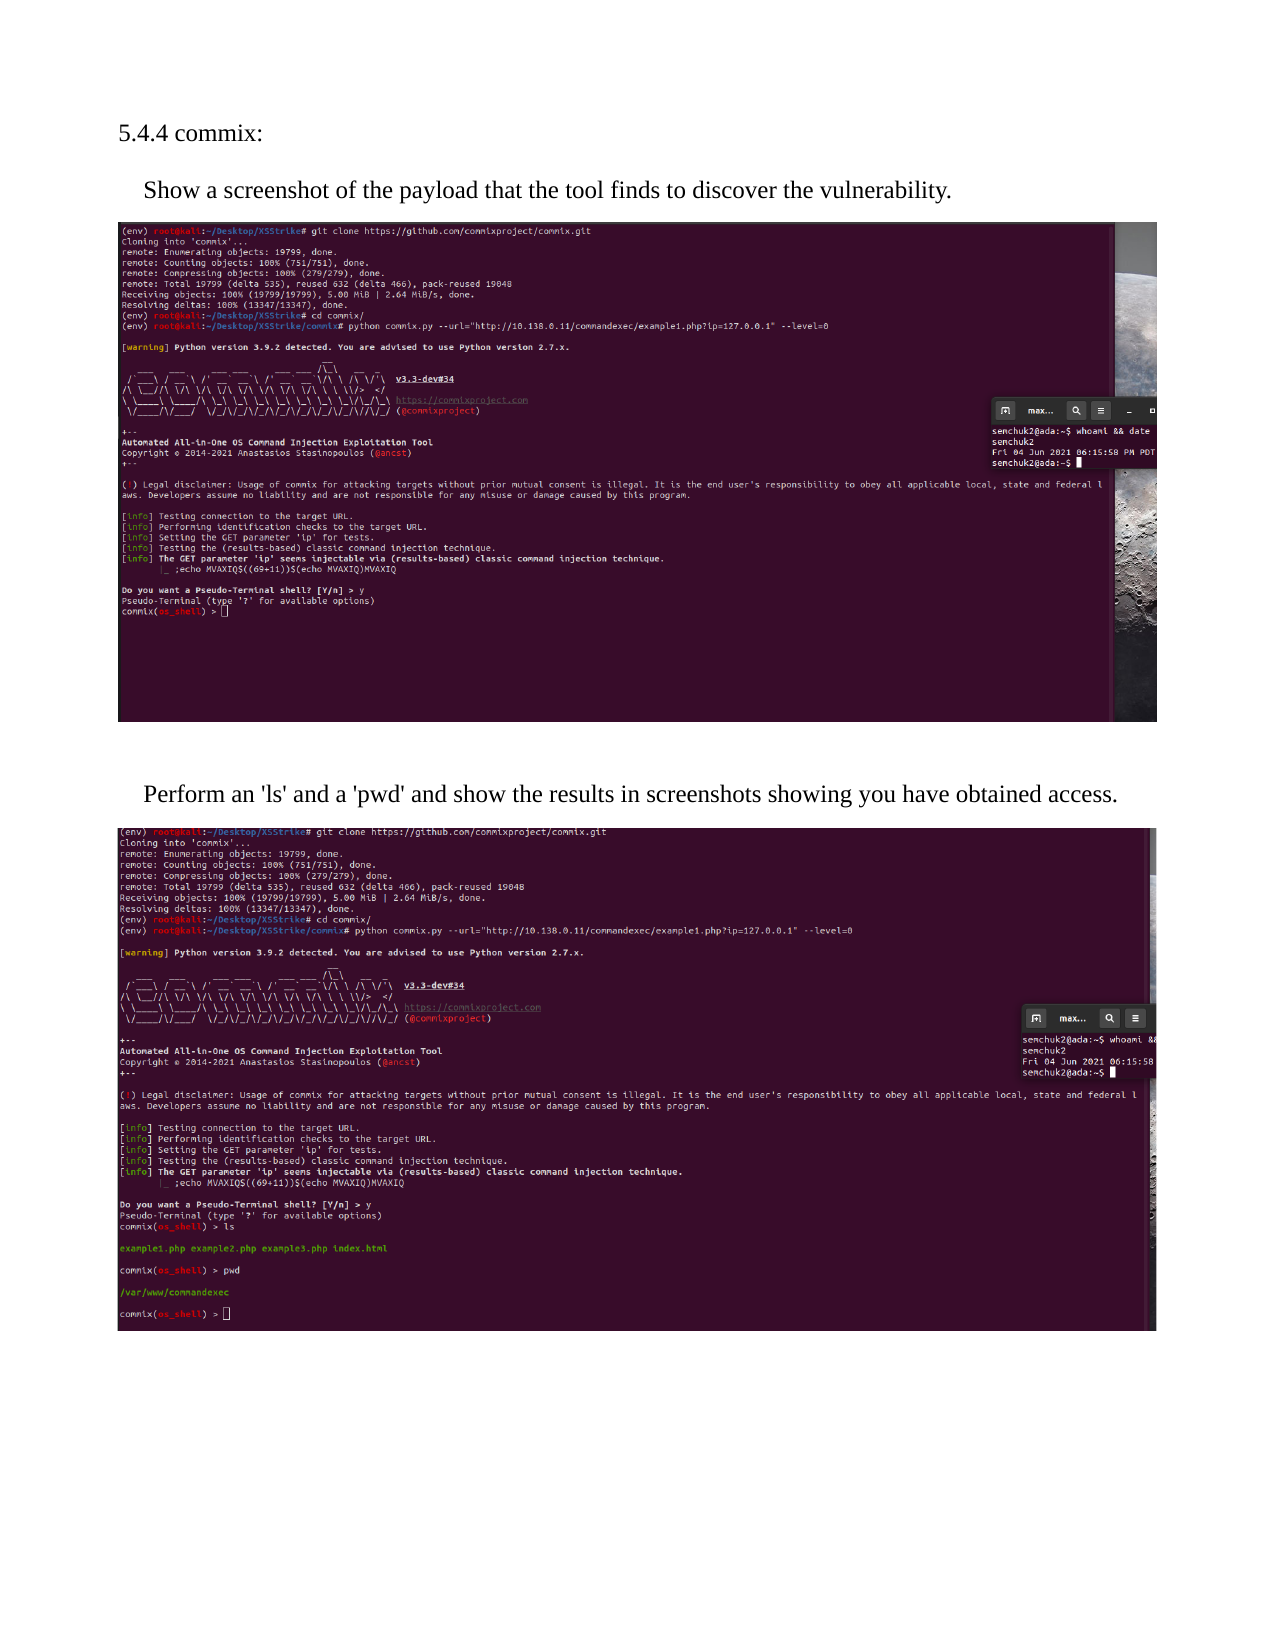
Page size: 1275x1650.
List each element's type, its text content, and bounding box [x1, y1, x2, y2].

text 5.4.4 commix: [118, 118, 1157, 147]
text Perform an 'ls' and a 'pwd' and show the results in screenshots showing you have obtained access. [118, 779, 1157, 808]
picture [117, 828, 1157, 1331]
picture [118, 222, 1157, 722]
text Show a screenshot of the payload that the tool finds to discover the vulnerability. [118, 176, 1157, 204]
